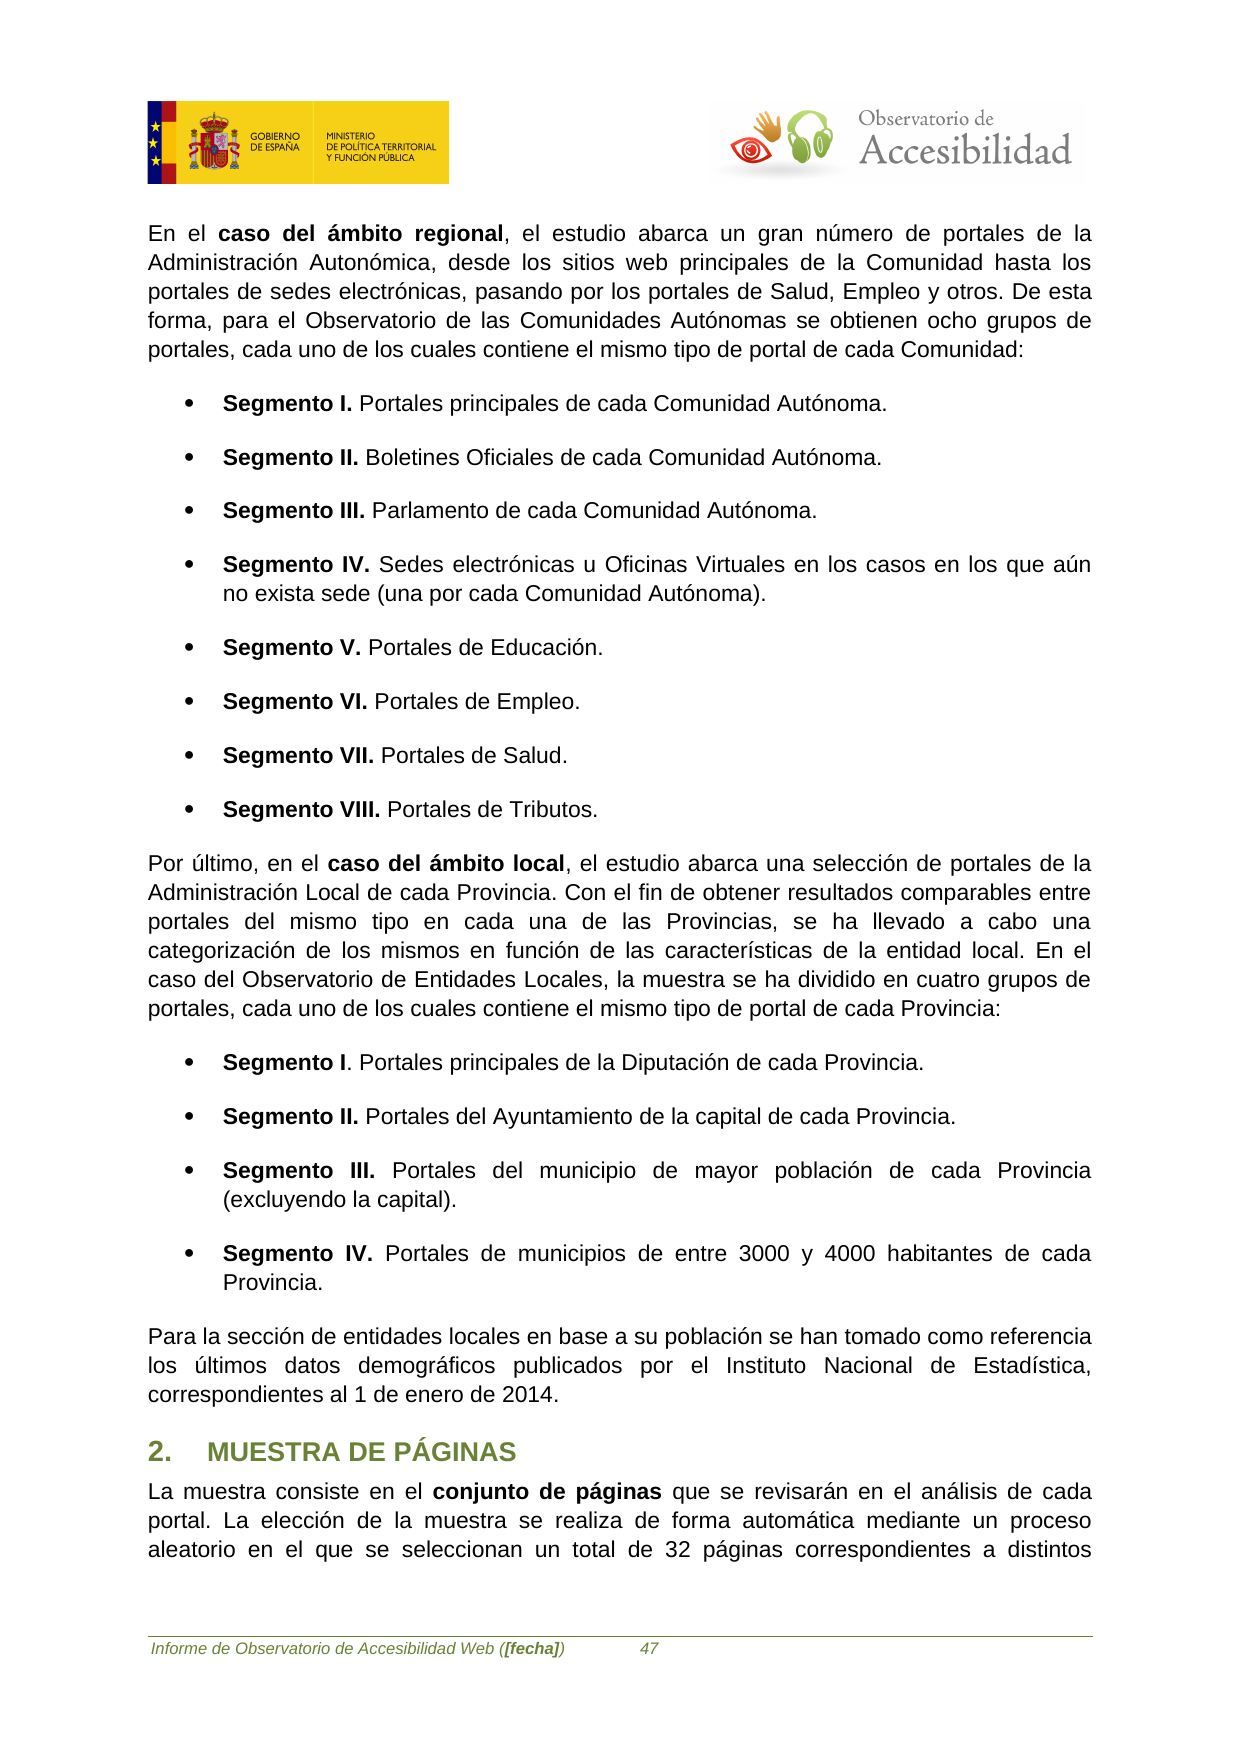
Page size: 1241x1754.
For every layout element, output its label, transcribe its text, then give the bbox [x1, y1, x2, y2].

text Por último, en el caso del ámbito local, el estudio abarca una selección de portales de la Administración Local de cada Provincia. Con el fin de obtener resultados comparables entre portales del mismo tipo en cada una de las Provincias, se ha llevado a cabo una categorización de los mismos en función de las características de la entidad local. En el caso del Observatorio de Entidades Locales, la muestra se ha dividido en cuatro grupos de portales, cada uno de los cuales contiene el mismo tipo de portal de cada Provincia: [148, 850, 1092, 1021]
text Para la sección de entidades locales en base a su población se han tomado como referencia los últimos datos demográficos publicados por el Instituto Nacional de Estadística, correspondientes al 1 de enero de 2014. [148, 1323, 1092, 1407]
text En el caso del ámbito regional, el estudio abarca un gran número de portales de la Administración Autonómica, desde los sitios web principales de la Comunidad hasta los portales de sedes electrónicas, pasando por los portales de Salud, Empleo y otros. De esta forma, para el Observatorio de las Comunidades Autónomas se obtienen ocho grupos de portales, cada uno de los cuales contiene el mismo tipo de portal de cada Comunidad: [148, 220, 1092, 362]
list Segmento I. Portales principales de la Diputación de cada Provincia. [185, 1049, 1092, 1075]
subtitle Muestra de páginas [148, 1434, 1092, 1468]
picture [147, 101, 450, 184]
picture [710, 101, 1086, 184]
text La muestra consiste en el conjunto de páginas que se revisarán en el análisis de cada portal. La elección de la muestra se realiza de forma automática mediante un proceso aleatorio en el que se seleccionan un total de 32 páginas correspondientes a distintos [148, 1478, 1092, 1562]
list Segmento VI. Portales de Empleo. [185, 688, 1092, 714]
list Segmento III. Parlamento de cada Comunidad Autónoma. [185, 497, 1092, 524]
list Segmento II. Boletines Oficiales de cada Comunidad Autónoma. [185, 443, 1092, 470]
list Segmento V. Portales de Educación. [185, 634, 1092, 661]
list Segmento III. Portales del municipio de mayor población de cada Provincia (excluyendo la capital). [185, 1157, 1092, 1212]
list Segmento I. Portales principales de cada Comunidad Autónoma. [185, 389, 1092, 416]
list Segmento IV. Portales de municipios de entre 3000 y 4000 habitantes de cada Provincia. [185, 1240, 1092, 1295]
list Segmento VII. Portales de Salud. [185, 742, 1092, 768]
list Segmento VIII. Portales de Tributos. [185, 796, 1092, 822]
list Segmento II. Portales del Ayuntamiento de la capital de cada Provincia. [185, 1103, 1092, 1129]
list Segmento IV. Sedes electrónicas u Oficinas Virtuales en los casos en los que aún no exista sede (una por cada Comunidad Autónoma). [185, 551, 1092, 607]
